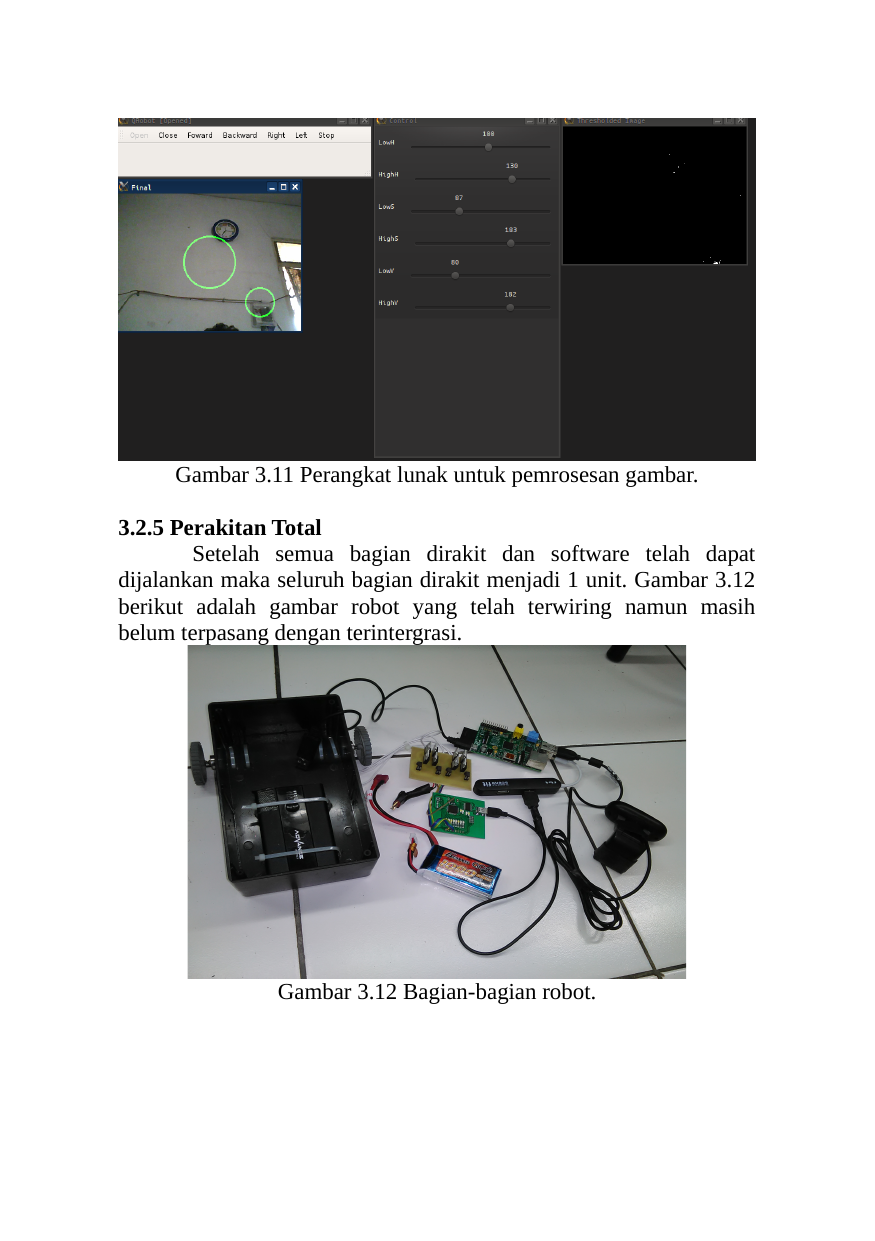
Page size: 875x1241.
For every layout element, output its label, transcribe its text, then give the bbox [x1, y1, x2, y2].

text Gambar 3.11 Perangkat lunak untuk pemrosesan gambar. [118, 461, 756, 487]
text Gambar 3.12 Bagian-bagian robot. [118, 646, 756, 1004]
picture [118, 118, 756, 461]
text Setelah semua bagian dirakit dan software telah dapat dijalankan maka seluruh bagian dirakit menjadi 1 unit. Gambar 3.12 berikut adalah gambar robot yang telah terwiring namun masih belum terpasang dengan terintergrasi. [118, 540, 756, 646]
picture [187, 645, 687, 979]
text 3.2.5 Perakitan Total [118, 514, 756, 540]
